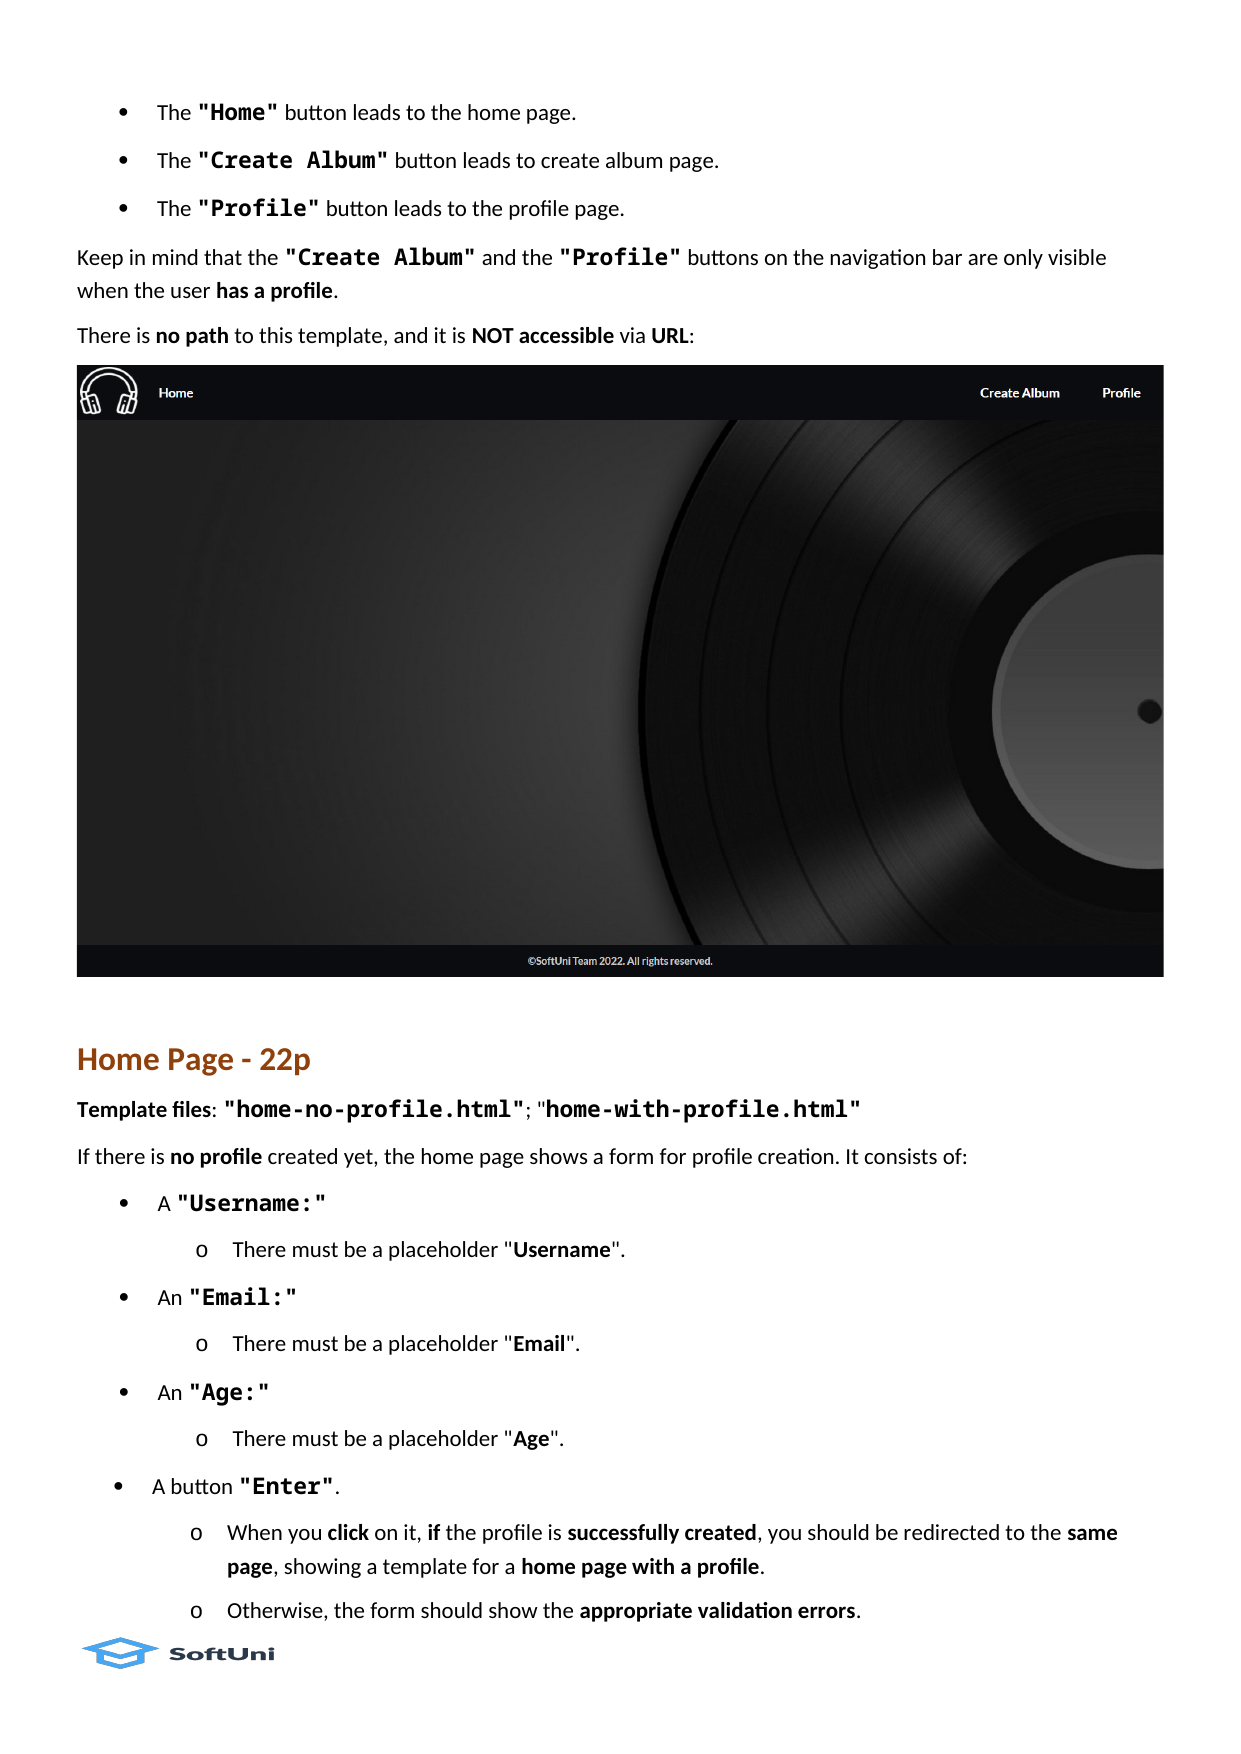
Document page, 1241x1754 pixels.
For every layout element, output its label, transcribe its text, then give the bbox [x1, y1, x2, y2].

subtitle Home Page - 22p [77, 1038, 1163, 1079]
list An "Email:" [120, 1281, 1163, 1312]
text If there is no profile created yet, the home page shows a form for profile creation. It consists of: [77, 1142, 1163, 1170]
list Otherwise, the form should show the appropriate validation errors. [189, 1596, 1163, 1626]
list There must be a placeholder "Username". [195, 1235, 1163, 1264]
list The "Create Album" button leads to create album page. [119, 144, 1163, 175]
picture [76, 365, 1164, 977]
text Keep in mind that the "Create Album" and the "Profile" buttons on the navigation bar are only visible when the user has a profile. [77, 241, 1163, 304]
text There is no path to this template, and it is NOT accessible via URL: [77, 321, 1163, 349]
list An "Age:" [120, 1376, 1163, 1407]
list The "Home" button leads to the home page. [119, 95, 1163, 127]
text Template files: "home-no-profile.html"; "home-with-profile.html" [77, 1093, 1163, 1125]
picture [75, 1635, 281, 1672]
list When you click on it, if the profile is successfully created, you should be redirected to the same page, showing a template for a home page with a profile. [189, 1518, 1163, 1580]
list There must be a placeholder "Email". [195, 1329, 1163, 1359]
list There must be a placeholder "Age". [195, 1424, 1163, 1453]
list The "Profile" button leads to the profile page. [119, 192, 1163, 223]
list A "Username:" [120, 1187, 1163, 1218]
list A button "Enter". [114, 1470, 1163, 1501]
